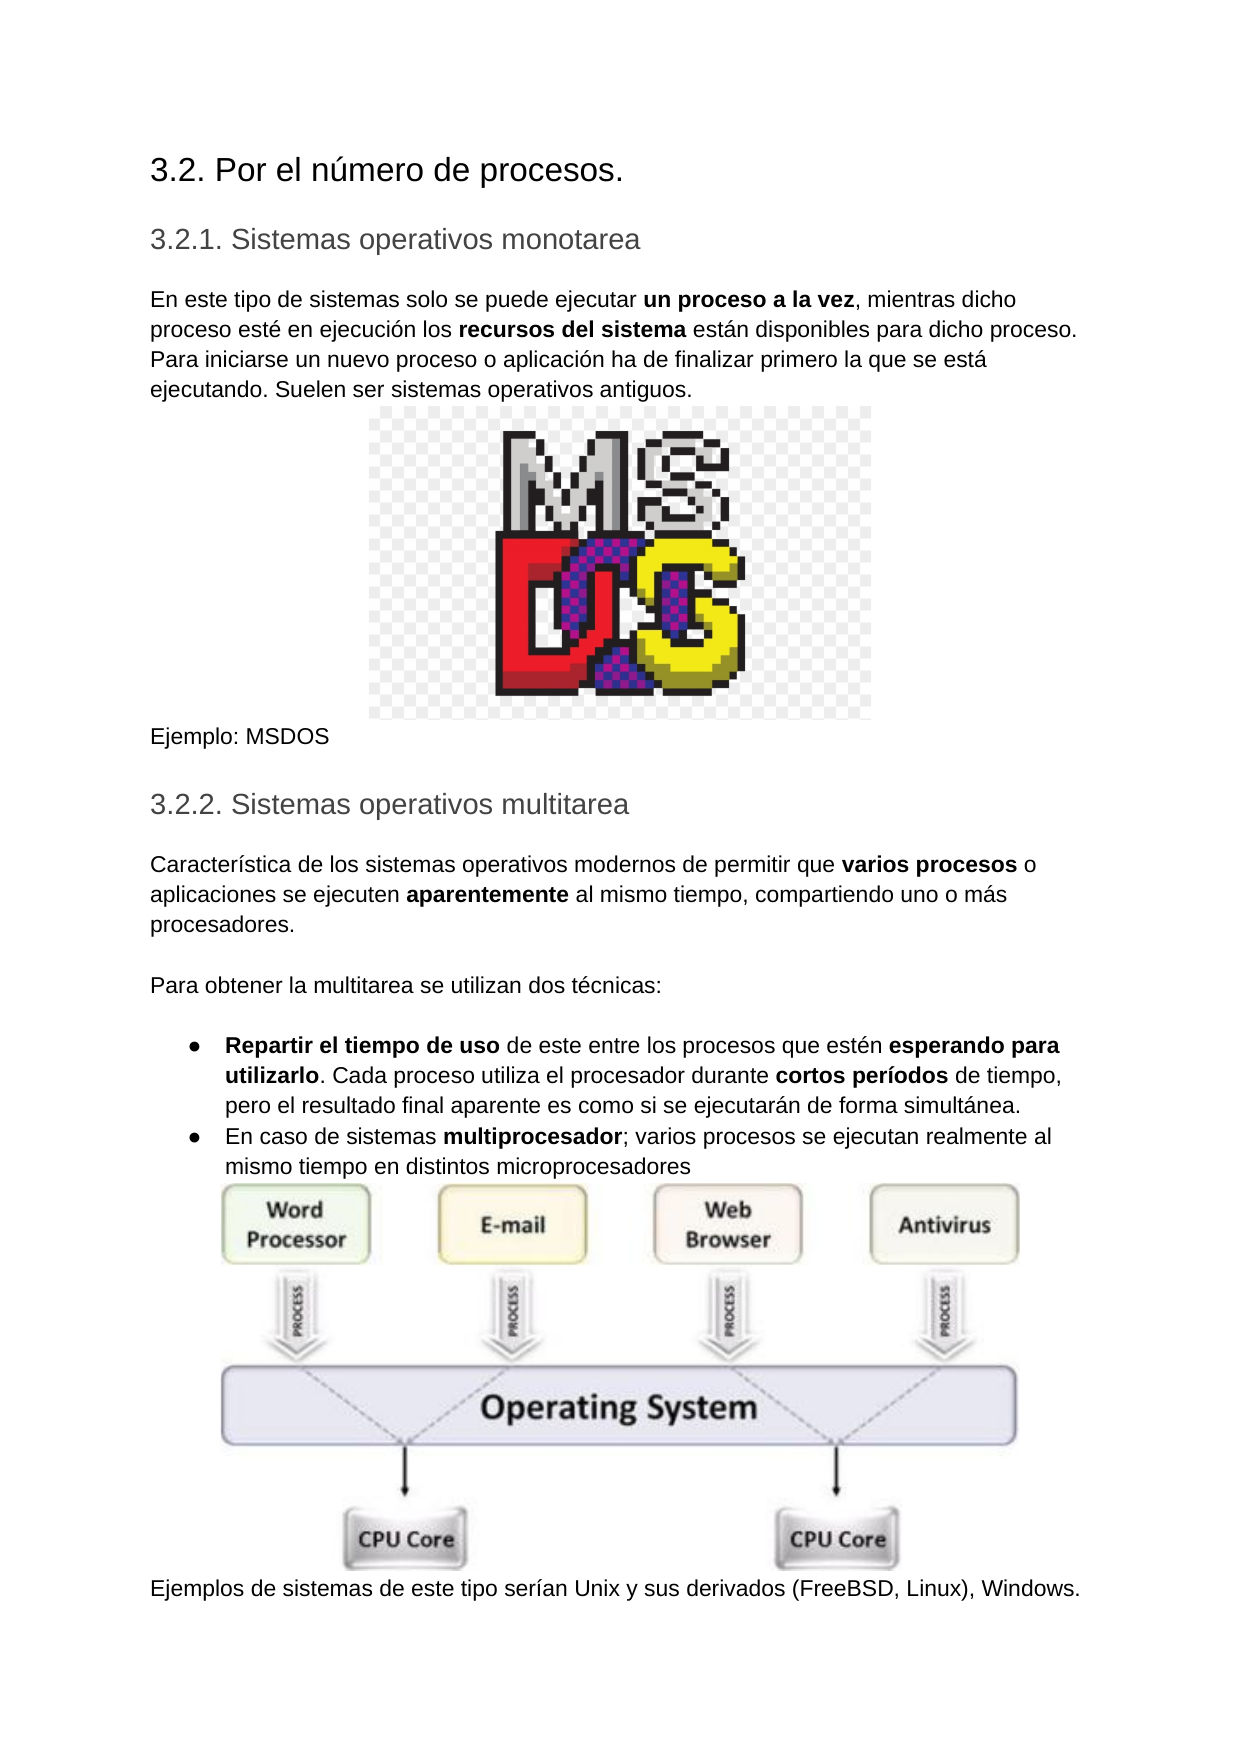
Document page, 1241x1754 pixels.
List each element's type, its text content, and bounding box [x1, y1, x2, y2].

text Para obtener la multitarea se utilizan dos técnicas: [150, 972, 1090, 998]
text Ejemplo: MSDOS [150, 723, 1090, 750]
text En este tipo de sistemas solo se puede ejecutar un proceso a la vez, mientras dicho proceso esté en ejecución los recursos del sistema están disponibles para dicho proceso. Para iniciarse un nuevo proceso o aplicación ha de finalizar primero la que se está ejecutando. Suelen ser sistemas operativos antiguos. [150, 286, 1090, 403]
list Repartir el tiempo de uso de este entre los procesos que estén esperando para utilizarlo. Cada proceso utiliza el procesador durante cortos períodos de tiempo, pero el resultado final aparente es como si se ejecutarán de forma simultánea. [187, 1032, 1090, 1119]
text Característica de los sistemas operativos modernos de permitir que varios procesos o aplicaciones se ejecuten aparentemente al mismo tiempo, compartiendo uno o más procesadores. [150, 851, 1090, 938]
subtitle 3.2.1. Sistemas operativos monotarea [150, 222, 1090, 256]
list En caso de sistemas multiprocesador; varios procesos se ejecutan realmente al mismo tiempo en distintos microprocesadores [187, 1123, 1090, 1179]
picture [220, 1183, 1020, 1571]
subtitle 3.2.2. Sistemas operativos multitarea [150, 787, 1090, 821]
picture [368, 406, 872, 720]
subtitle 3.2. Por el número de procesos. [150, 150, 1090, 188]
text Ejemplos de sistemas de este tipo serían Unix y sus derivados (FreeBSD, Linux), Windows. [150, 1574, 1090, 1601]
